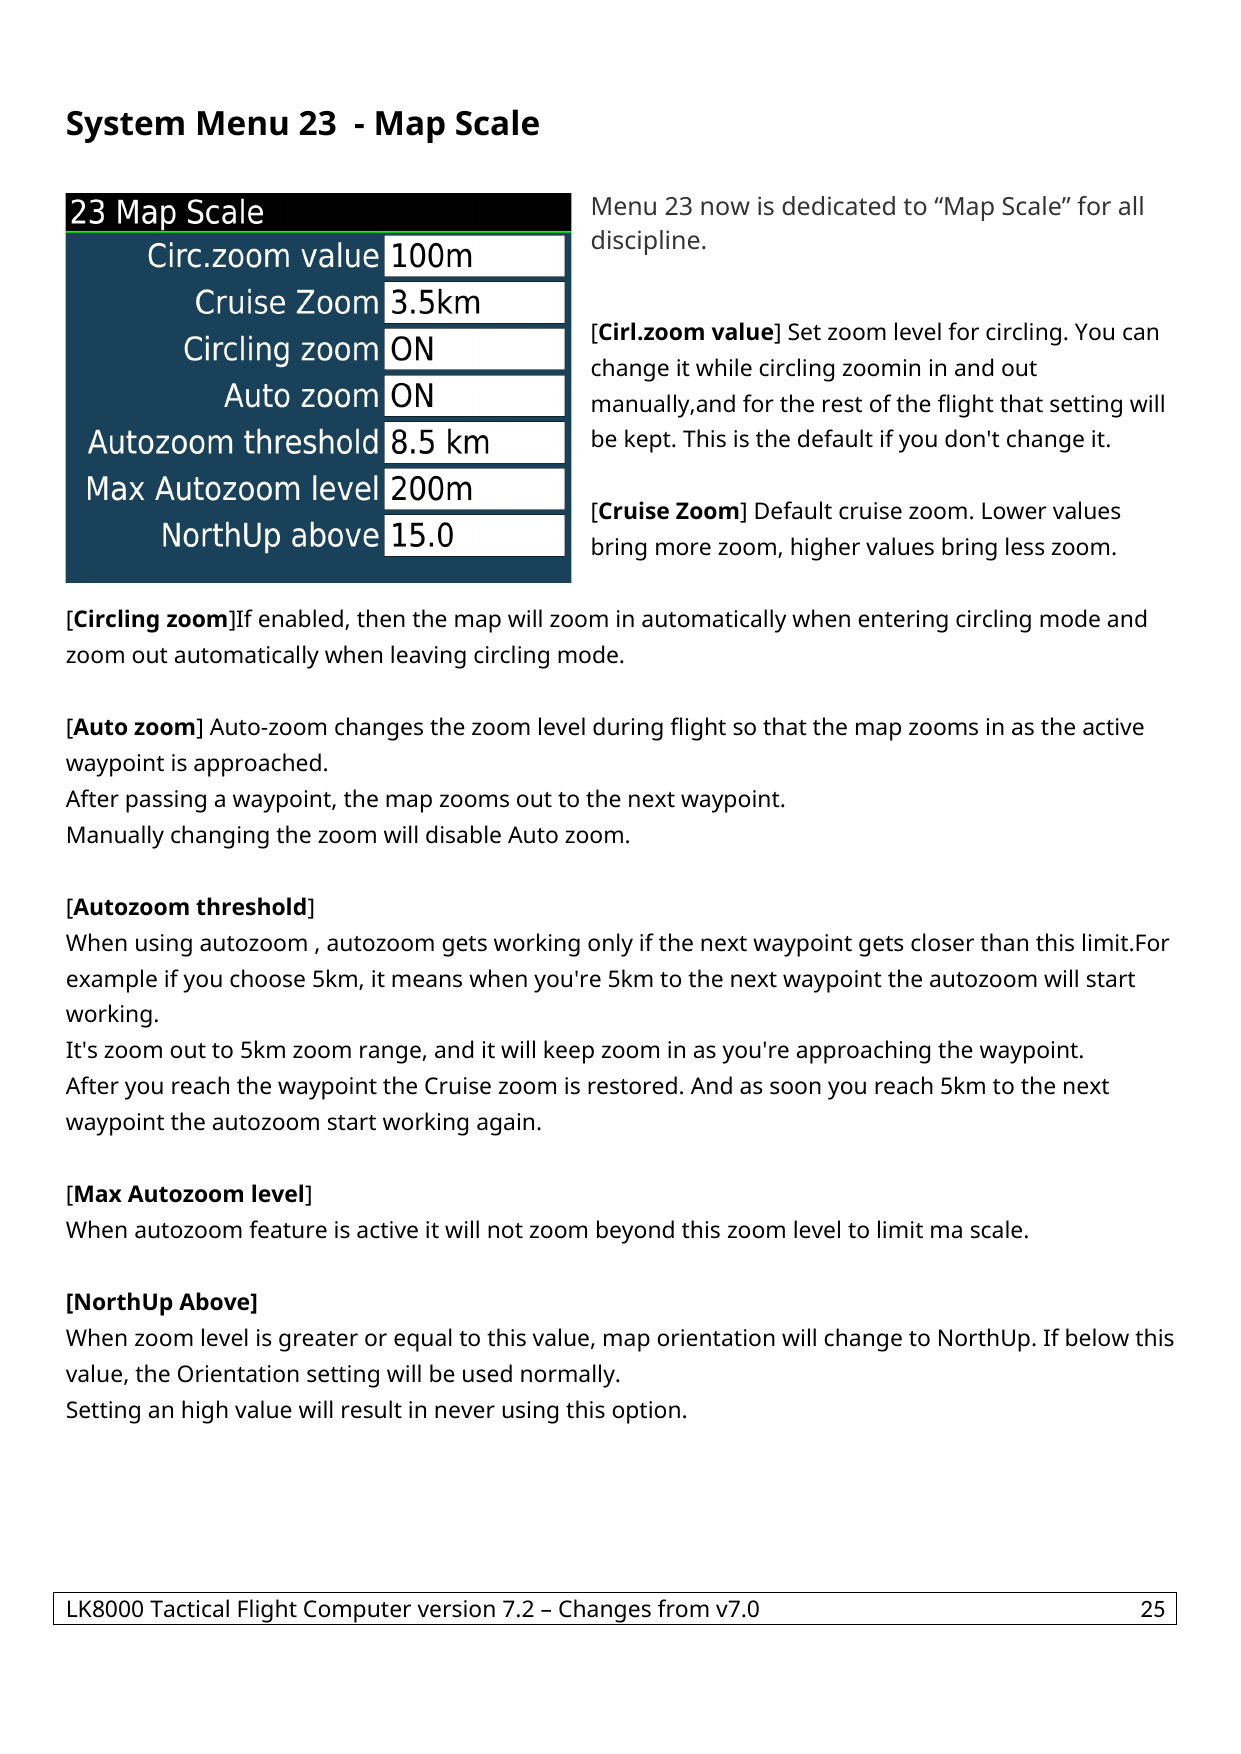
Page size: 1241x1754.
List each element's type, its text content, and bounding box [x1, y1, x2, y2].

text When autozoom feature is active it will not zoom beyond this zoom level to limit ma scale. [66, 1214, 1181, 1245]
text After you reach the waypoint the Cruise zoom is restored. And as soon you reach 5km to the next waypoint the autozoom start working again. [66, 1070, 1181, 1137]
text [Auto zoom] Auto-zoom changes the zoom level during flight so that the map zooms in as the active waypoint is approached. [66, 711, 1181, 778]
text [Autozoom threshold] [66, 891, 1181, 922]
text [Cruise Zoom] Default cruise zoom. Lower values bring more zoom, higher values bring less zoom. [572, 495, 1181, 562]
text Setting an high value will result in never using this option. [66, 1394, 1181, 1425]
text [Circling zoom]If enabled, then the map will zoom in automatically when entering circling mode and zoom out automatically when leaving circling mode. [66, 603, 1181, 670]
text [Max Autozoom level] [66, 1178, 1181, 1209]
text It's zoom out to 5km zoom range, and it will keep zoom in as you're approaching the waypoint. [66, 1034, 1181, 1066]
subtitle System Menu 23 - Map Scale [66, 100, 1181, 145]
text [Cirl.zoom value] Set zoom level for circling. You can change it while circling zoomin in and out manually,and for the rest of the flight that setting will be kept. This is the default if you don't change it. [572, 316, 1181, 455]
text After passing a waypoint, the map zooms out to the next waypoint. [66, 783, 1181, 814]
text When zoom level is greater or equal to this value, map orientation will change to NorthUp. If below this value, the Orientation setting will be used normally. [66, 1322, 1181, 1389]
text When using autozoom , autozoom gets working only if the next waypoint gets closer than this limit.For example if you choose 5km, it means when you're 5km to the next waypoint the autozoom will start working. [66, 927, 1181, 1030]
picture [65, 193, 572, 583]
text Menu 23 now is dedicated to “Map Scale” for all discipline. [66, 188, 1181, 257]
text Manually changing the zoom will disable Auto zoom. [66, 819, 1181, 850]
text [NorthUp Above] [66, 1286, 1181, 1317]
